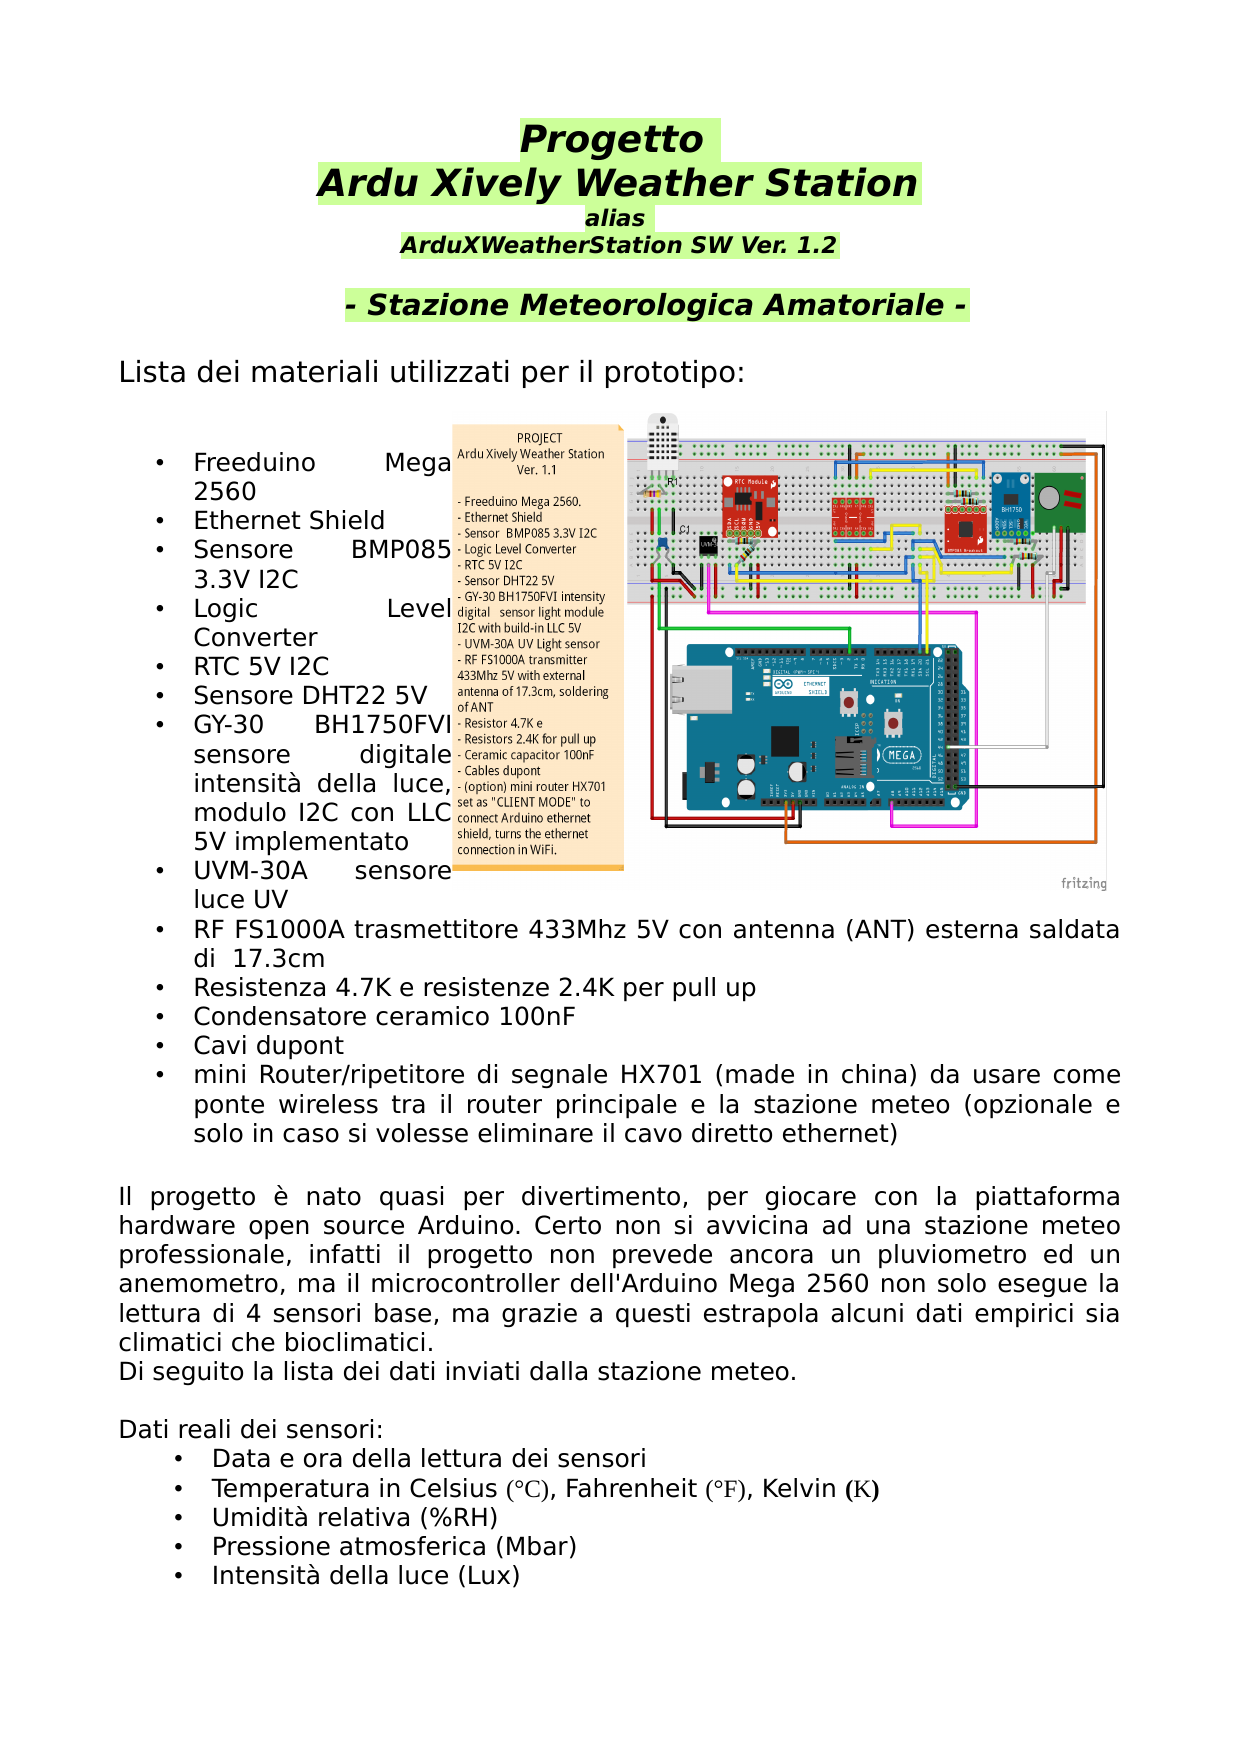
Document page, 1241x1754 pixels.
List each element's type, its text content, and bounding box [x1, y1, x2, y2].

text Dati reali dei sensori: [118, 1415, 1122, 1444]
list Data e ora della lettura dei sensori [174, 1444, 1122, 1474]
text ArduXWeatherStation SW Ver. 1.2 [118, 232, 1122, 259]
list Sensore BMP085 3.3V I2C [156, 536, 452, 594]
text alias [118, 205, 1122, 232]
list Resistenza 4.7K e resistenze 2.4K per pull up [156, 973, 1122, 1002]
list Temperatura in Celsius (°C), Fahrenheit (°F), Kelvin (K) [174, 1474, 1122, 1503]
list Ethernet Shield [156, 506, 452, 536]
text Ardu Xively Weather Station [118, 162, 1122, 205]
text Di seguito la lista dei dati inviati dalla stazione meteo. [118, 1357, 1122, 1386]
list Logic Level Converter [156, 594, 452, 652]
list GY-30 BH1750FVI sensore digitale intensità della luce, modulo I2C con LLC 5V implementato [156, 711, 452, 856]
list [1107, 681, 1122, 711]
list RF FS1000A trasmettitore 433Mhz 5V con antenna (ANT) esterna saldata di 17.3cm [156, 915, 1122, 973]
list mini Router/ripetitore di segnale HX701 (made in china) da usare come ponte wireless tra il router principale e la stazione meteo (opzionale e solo in caso si volesse eliminare il cavo diretto ethernet) [156, 1061, 1122, 1148]
text Progetto [118, 118, 1122, 162]
list [1107, 594, 1122, 652]
list [1107, 652, 1122, 681]
text Il progetto è nato quasi per divertimento, per giocare con la piattaforma hardware open source Arduino. Certo non si avvicina ad una stazione meteo professionale, infatti il progetto non prevede ancora un pluviometro ed un anemometro, ma il microcontroller dell'Arduino Mega 2560 non solo esegue la lettura di 4 sensori base, ma grazie a questi estrapola alcuni dati empirici sia climatici che bioclimatici. [118, 1182, 1122, 1357]
list Umidità relativa (%RH) [174, 1503, 1122, 1532]
list RTC 5V I2C [156, 652, 452, 681]
list Condensatore ceramico 100nF [156, 1002, 1122, 1031]
picture [452, 411, 1107, 891]
text Lista dei materiali utilizzati per il prototipo: [118, 356, 1122, 390]
list UVM-30A sensore luce UV [156, 856, 1122, 915]
list Sensore DHT22 5V [156, 681, 452, 711]
list Cavi dupont [156, 1031, 1122, 1061]
list [1107, 448, 1122, 506]
list - Stazione Meteorologica Amatoriale - [156, 288, 1122, 322]
list Intensità della luce (Lux) [174, 1561, 1122, 1591]
list [1107, 711, 1122, 856]
list Pressione atmosferica (Mbar) [174, 1532, 1122, 1561]
list Freeduino Mega 2560 [156, 448, 452, 506]
list [1107, 536, 1122, 594]
list [1107, 506, 1122, 536]
